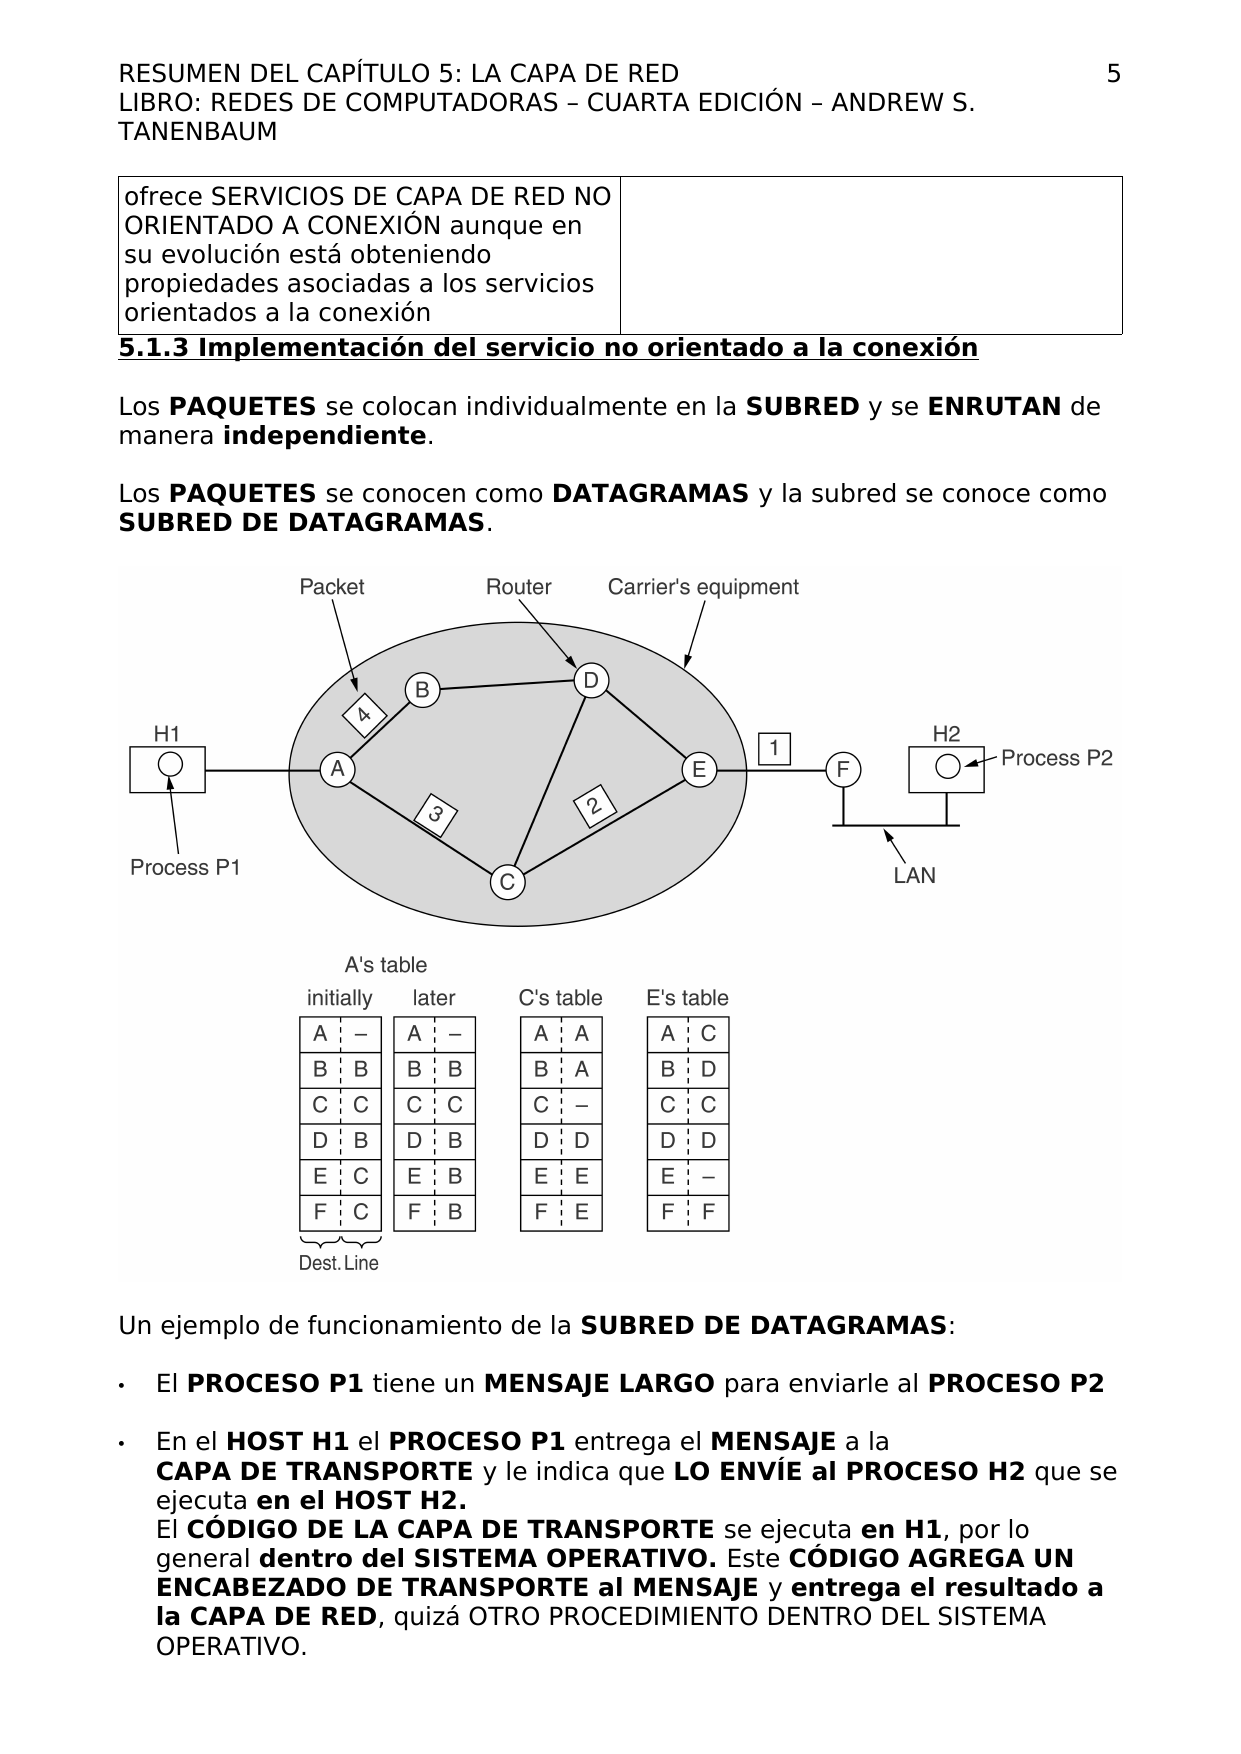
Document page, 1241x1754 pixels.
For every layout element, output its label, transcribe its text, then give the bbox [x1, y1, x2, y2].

table_cell [621, 177, 1122, 333]
text 5.1.3 Implementación del servicio no orientado a la conexión [118, 335, 1122, 363]
text Los PAQUETES se colocan individualmente en la SUBRED y se ENRUTAN de manera independiente. [118, 392, 1122, 450]
table_cell ofrece SERVICIOS DE CAPA DE RED NO ORIENTADO A CONEXIÓN aunque en su evolución está obteniendo propiedades asociadas a los servicios orientados a la conexión [119, 177, 620, 333]
list CAPA DE TRANSPORTE y le indica que LO ENVÍE al PROCESO H2 que se ejecuta en el HOST H2. [118, 1457, 1122, 1515]
list El PROCESO P1 tiene un MENSAJE LARGO para enviarle al PROCESO P2 [118, 1369, 1122, 1398]
picture [118, 566, 1123, 1282]
text Los PAQUETES se conocen como DATAGRAMAS y la subred se conoce como SUBRED DE DATAGRAMAS. [118, 479, 1122, 538]
list El CÓDIGO DE LA CAPA DE TRANSPORTE se ejecuta en H1, por lo general dentro del SISTEMA OPERATIVO. Este CÓDIGO AGREGA UN ENCABEZADO DE TRANSPORTE al MENSAJE y entrega el resultado a la CAPA DE RED, quizá OTRO PROCEDIMIENTO DENTRO DEL SISTEMA OPERATIVO. [118, 1515, 1122, 1661]
text Un ejemplo de funcionamiento de la SUBRED DE DATAGRAMAS: [118, 1311, 1122, 1340]
list En el HOST H1 el PROCESO P1 entrega el MENSAJE a la [118, 1428, 1122, 1457]
